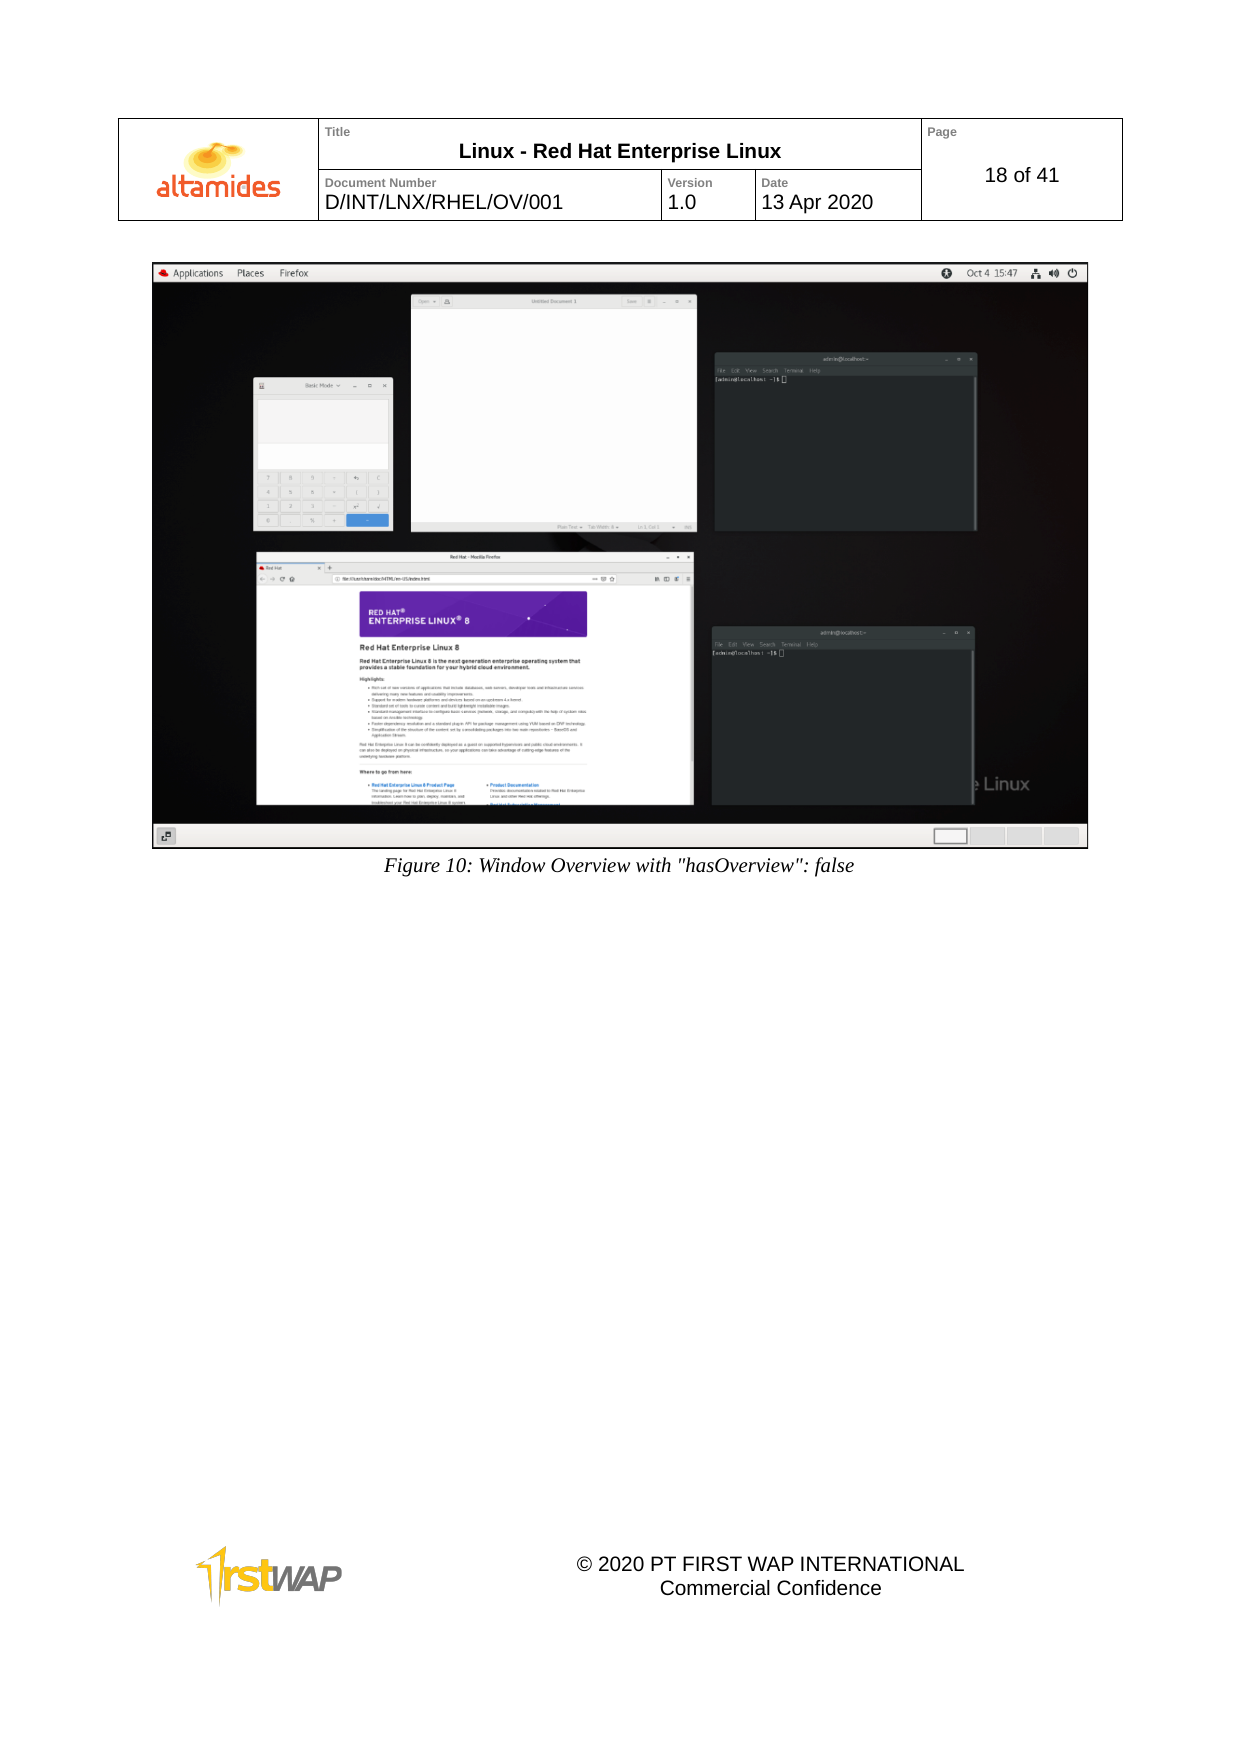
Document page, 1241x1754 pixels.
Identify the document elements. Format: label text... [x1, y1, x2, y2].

text Figure 10: Window Overview with "hasOverview": false [152, 849, 1088, 877]
picture [152, 262, 1089, 849]
picture [195, 1546, 342, 1607]
